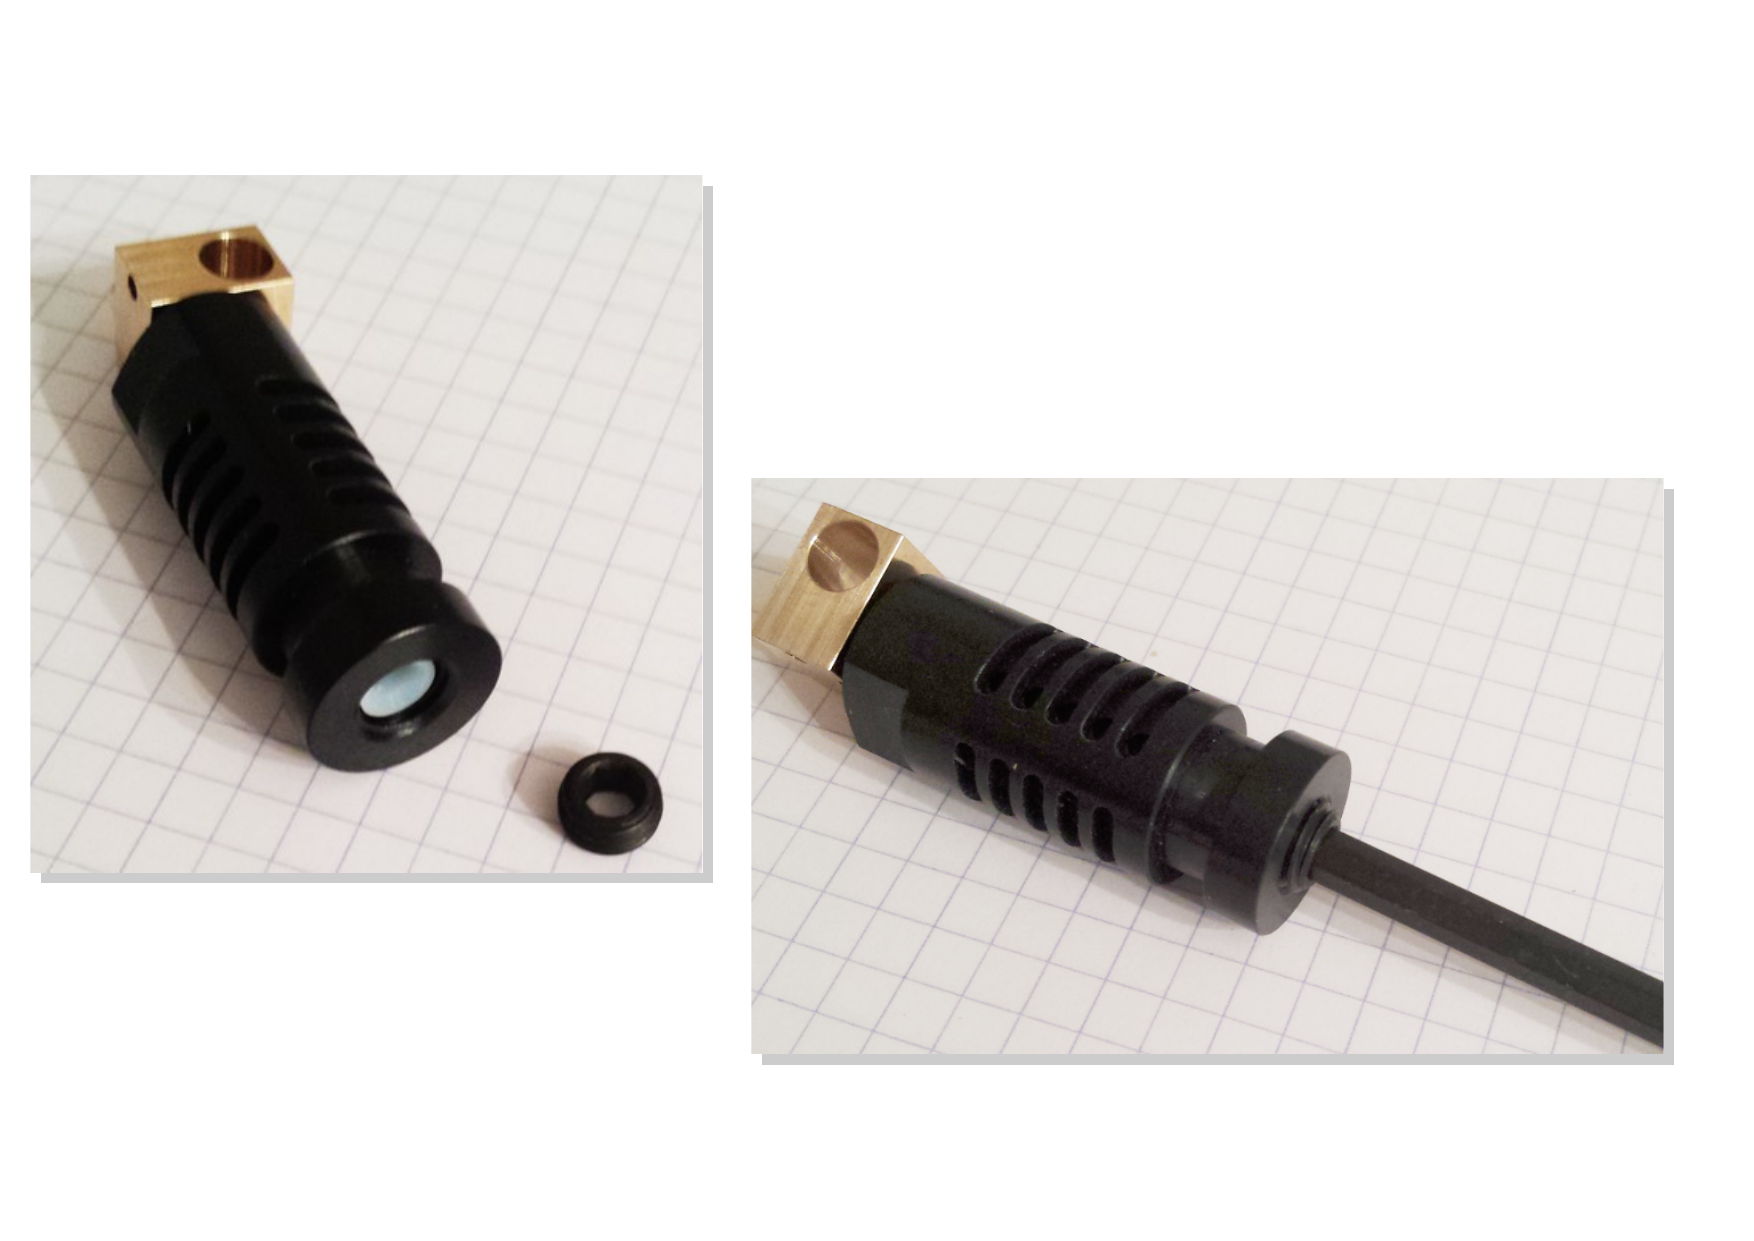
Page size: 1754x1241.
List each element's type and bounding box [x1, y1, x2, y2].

picture [30, 175, 703, 873]
picture [751, 478, 1664, 1054]
